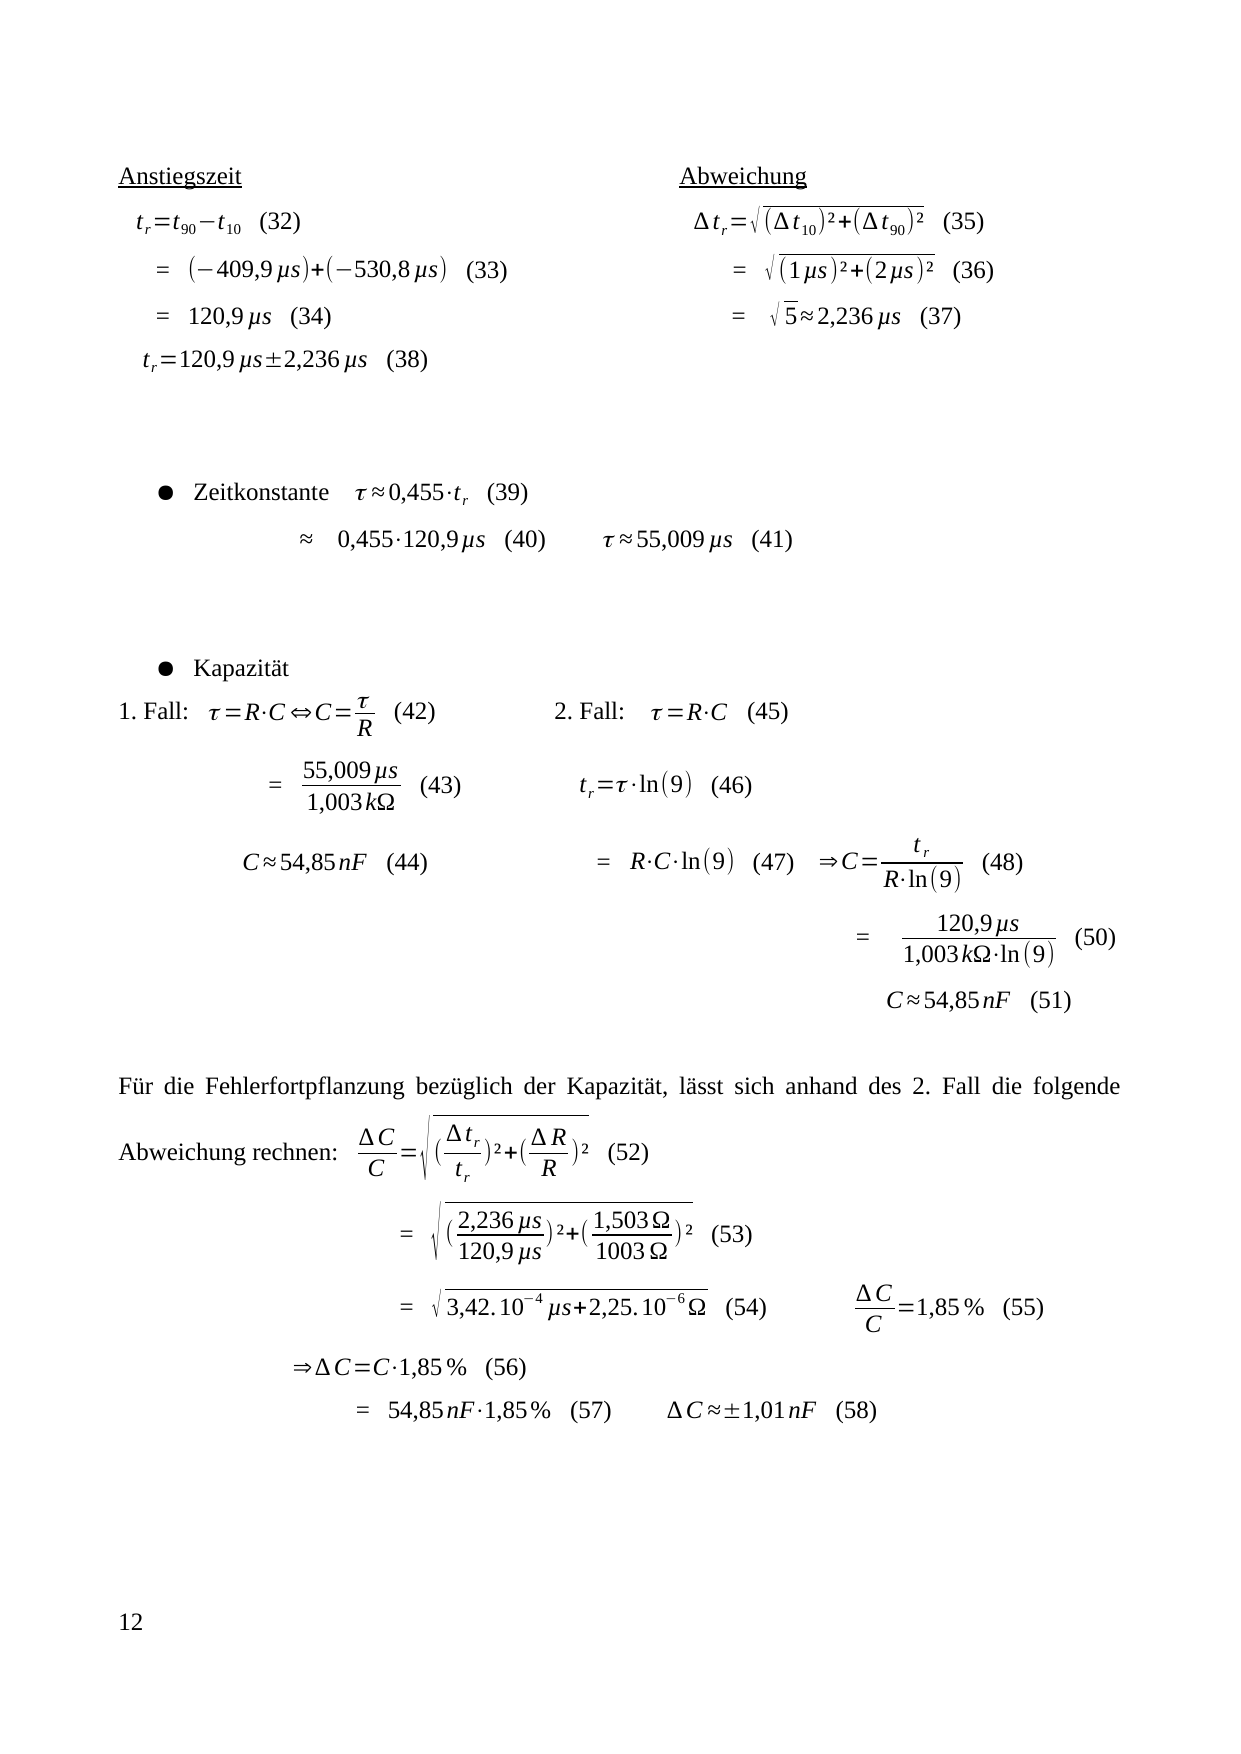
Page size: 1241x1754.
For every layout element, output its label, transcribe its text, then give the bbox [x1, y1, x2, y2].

text (38) [118, 344, 1122, 376]
text =(54) (55) [118, 1279, 1122, 1338]
text =(43) (46) [118, 756, 1122, 815]
text =(33) =(36) [118, 253, 1122, 285]
list Kapazität [156, 653, 1122, 682]
text =(34) = (37) [118, 300, 1122, 329]
list Zeitkonstante (39) [156, 477, 1122, 509]
text (56) [118, 1352, 1122, 1381]
text 1. Fall:(42) 2. Fall: (45) [118, 696, 1122, 742]
text ≈ (40) (41) [118, 524, 1122, 552]
text (44) =(47) (48) [118, 830, 1122, 895]
text =(57) (58) [118, 1395, 1122, 1424]
text =(53) [118, 1201, 1122, 1264]
text (51) [118, 985, 1122, 1013]
text Anstiegszeit Abweichung [118, 161, 1122, 190]
text = (50) [118, 909, 1122, 970]
text (32) (35) [118, 204, 1122, 239]
text Für die Fehlerfortpflanzung bezüglich der Kapazität, lässt sich anhand des 2. Fall die folgende Abweichung rechnen:(52) [118, 1071, 1122, 1186]
